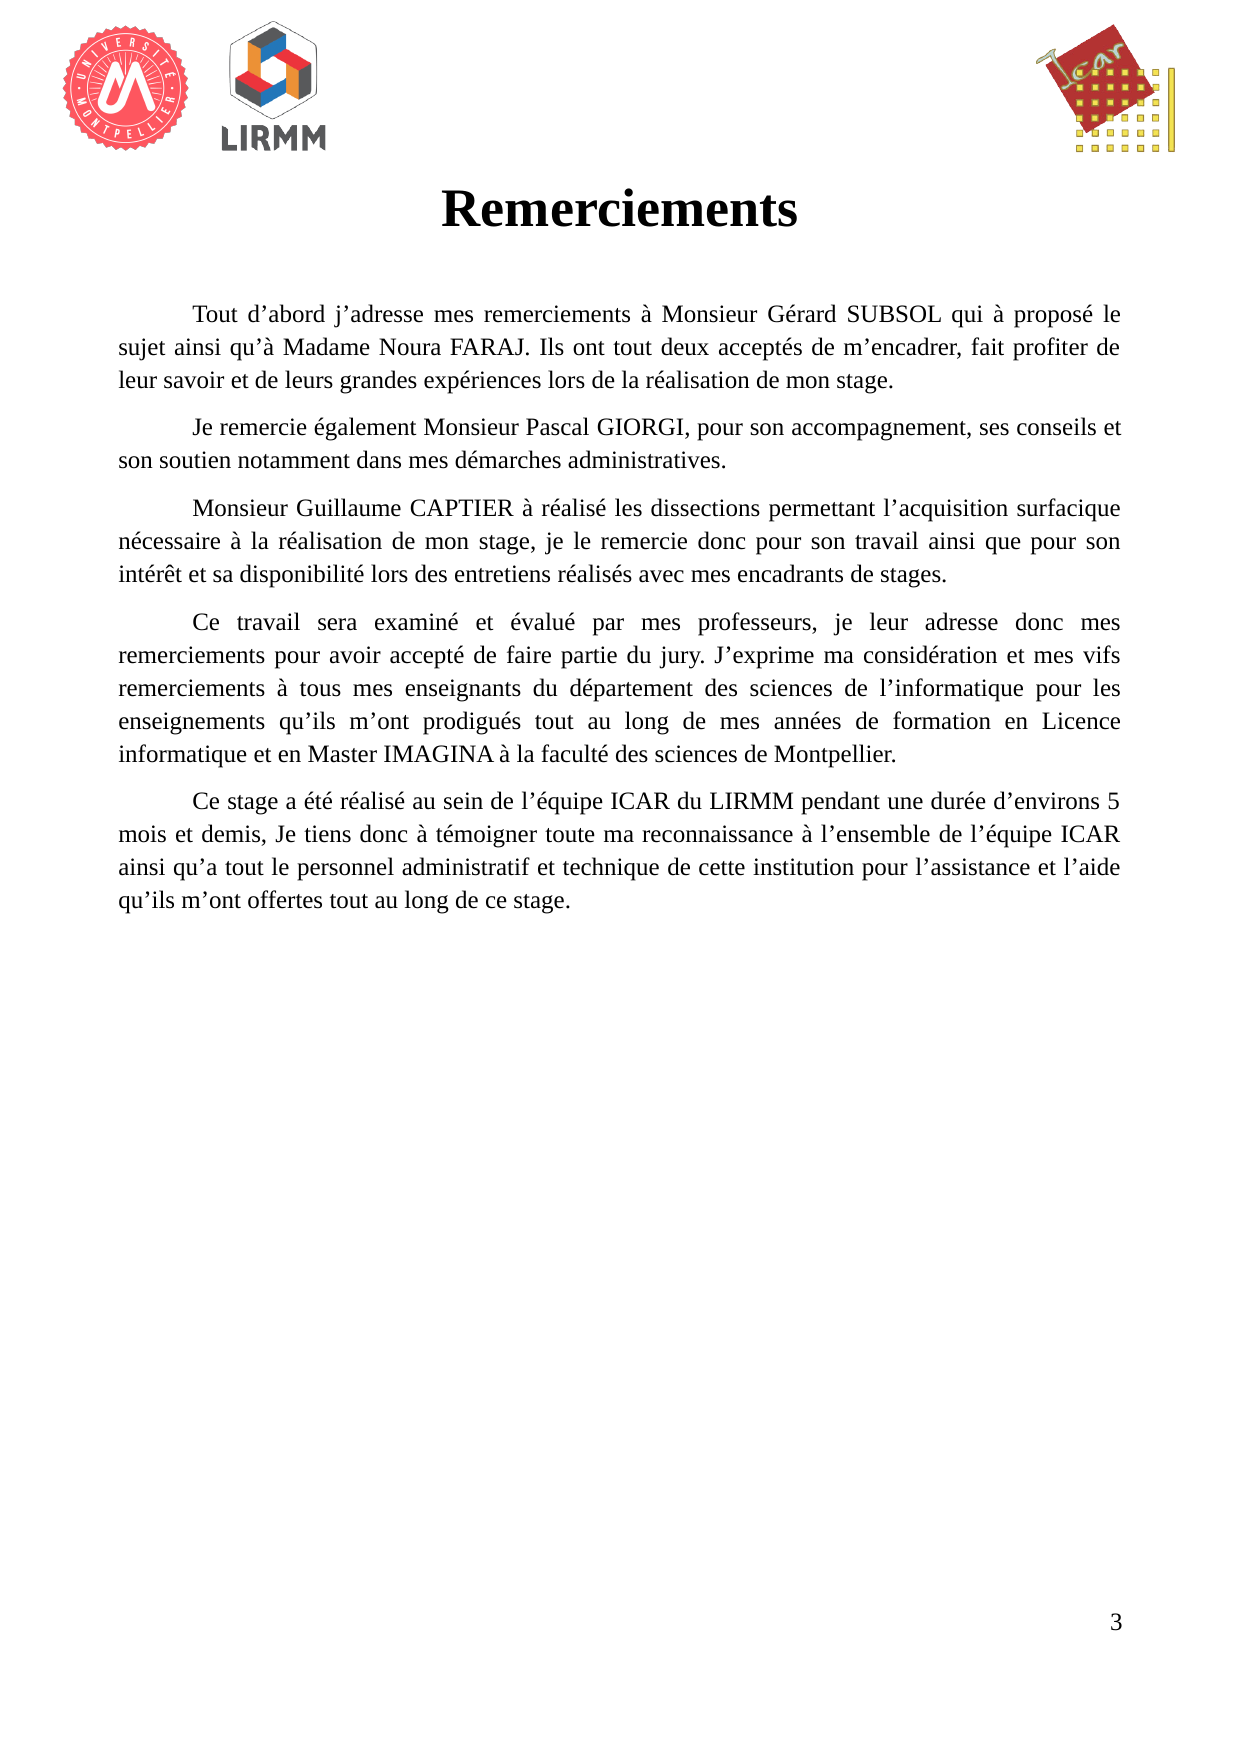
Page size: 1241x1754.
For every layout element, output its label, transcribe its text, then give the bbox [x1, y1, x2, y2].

text Ce stage a été réalisé au sein de l’équipe ICAR du LIRMM pendant une durée d’environs 5 mois et demis, Je tiens donc à témoigner toute ma reconnaissance à l’ensemble de l’équipe ICAR ainsi qu’a tout le personnel administratif et technique de cette institution pour l’assistance et l’aide qu’ils m’ont offertes tout au long de ce stage. [118, 786, 1122, 914]
text Je remercie également Monsieur Pascal GIORGI, pour son accompagnement, ses conseils et son soutien notamment dans mes démarches administratives. [118, 412, 1122, 474]
picture [57, 13, 201, 156]
text Monsieur Guillaume CAPTIER à réalisé les dissections permettant l’acquisition surfacique nécessaire à la réalisation de mon stage, je le remercie donc pour son travail ainsi que pour son intérêt et sa disponibilité lors des entretiens réalisés avec mes encadrants de stages. [118, 493, 1122, 588]
subtitle Remerciements [118, 176, 1122, 239]
text Ce travail sera examiné et évalué par mes professeurs, je leur adresse donc mes remerciements pour avoir accepté de faire partie du jury. J’exprime ma considération et mes vifs remerciements à tous mes enseignants du département des sciences de l’informatique pour les enseignements qu’ils m’ont prodigués tout au long de mes années de formation en Licence informatique et en Master IMAGINA à la faculté des sciences de Montpellier. [118, 607, 1122, 767]
text Tout d’abord j’adresse mes remerciements à Monsieur Gérard SUBSOL qui à proposé le sujet ainsi qu’à Madame Noura FARAJ. Ils ont tout deux acceptés de m’encadrer, fait profiter de leur savoir et de leurs grandes expériences lors de la réalisation de mon stage. [118, 299, 1122, 393]
picture [1025, 6, 1177, 154]
picture [203, 16, 343, 155]
